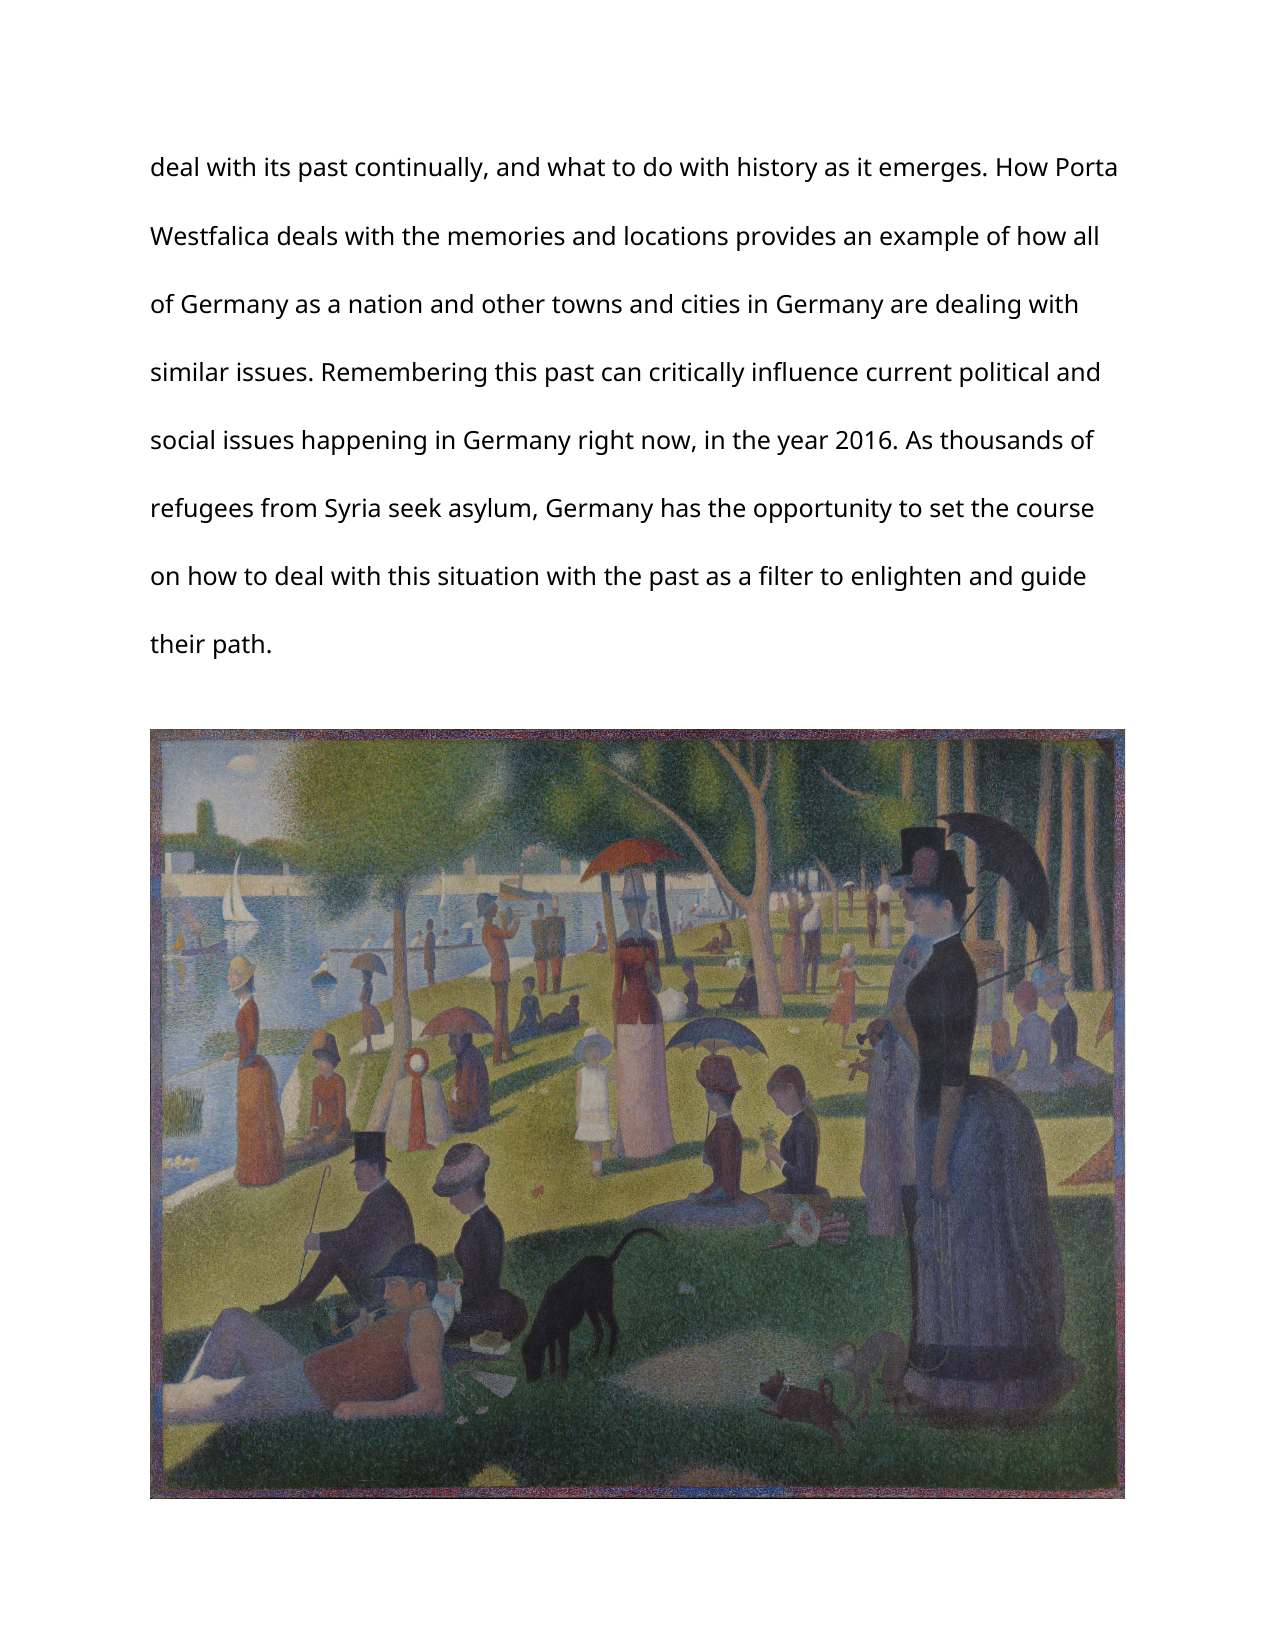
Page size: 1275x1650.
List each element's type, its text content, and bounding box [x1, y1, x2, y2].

text deal with its past continually, and what to do with history as it emerges. How Porta Westfalica deals with the memories and locations provides an example of how all of Germany as a nation and other towns and cities in Germany are dealing with similar issues. Remembering this past can critically influence current political and social issues happening in Germany right now, in the year 2016. As thousands of refugees from Syria seek asylum, Germany has the opportunity to set the course on how to deal with this situation with the past as a filter to enlighten and guide their path. [150, 150, 1125, 661]
picture [150, 729, 1125, 1499]
